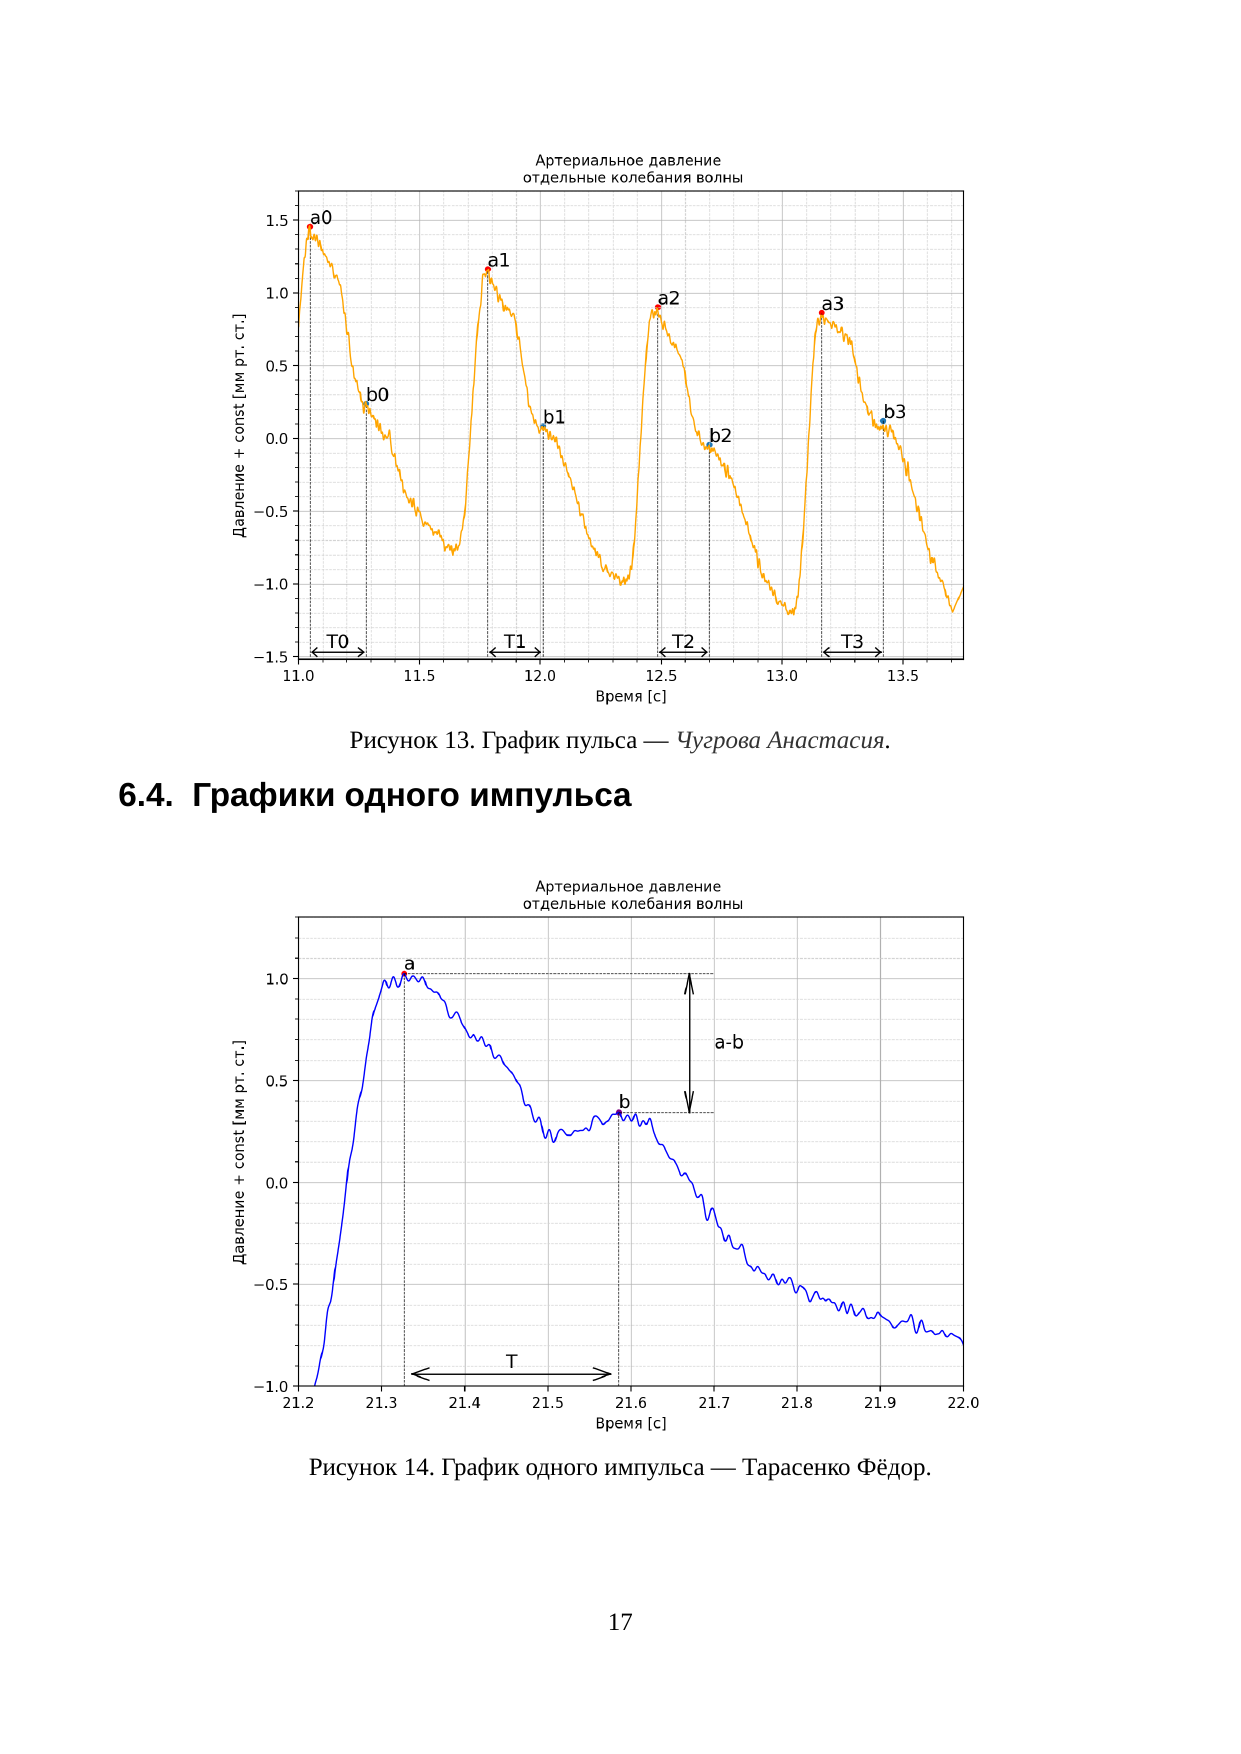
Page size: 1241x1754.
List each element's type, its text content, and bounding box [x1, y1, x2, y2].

picture [192, 118, 1049, 726]
text Рисунок 14. График одного импульса — Тарасенко Фёдор. [118, 1452, 1122, 1481]
subtitle Графики одного импульса [118, 775, 1122, 813]
picture [191, 845, 1049, 1453]
text Рисунок 13. График пульса — Чугрова Анастасия. [118, 725, 1122, 754]
